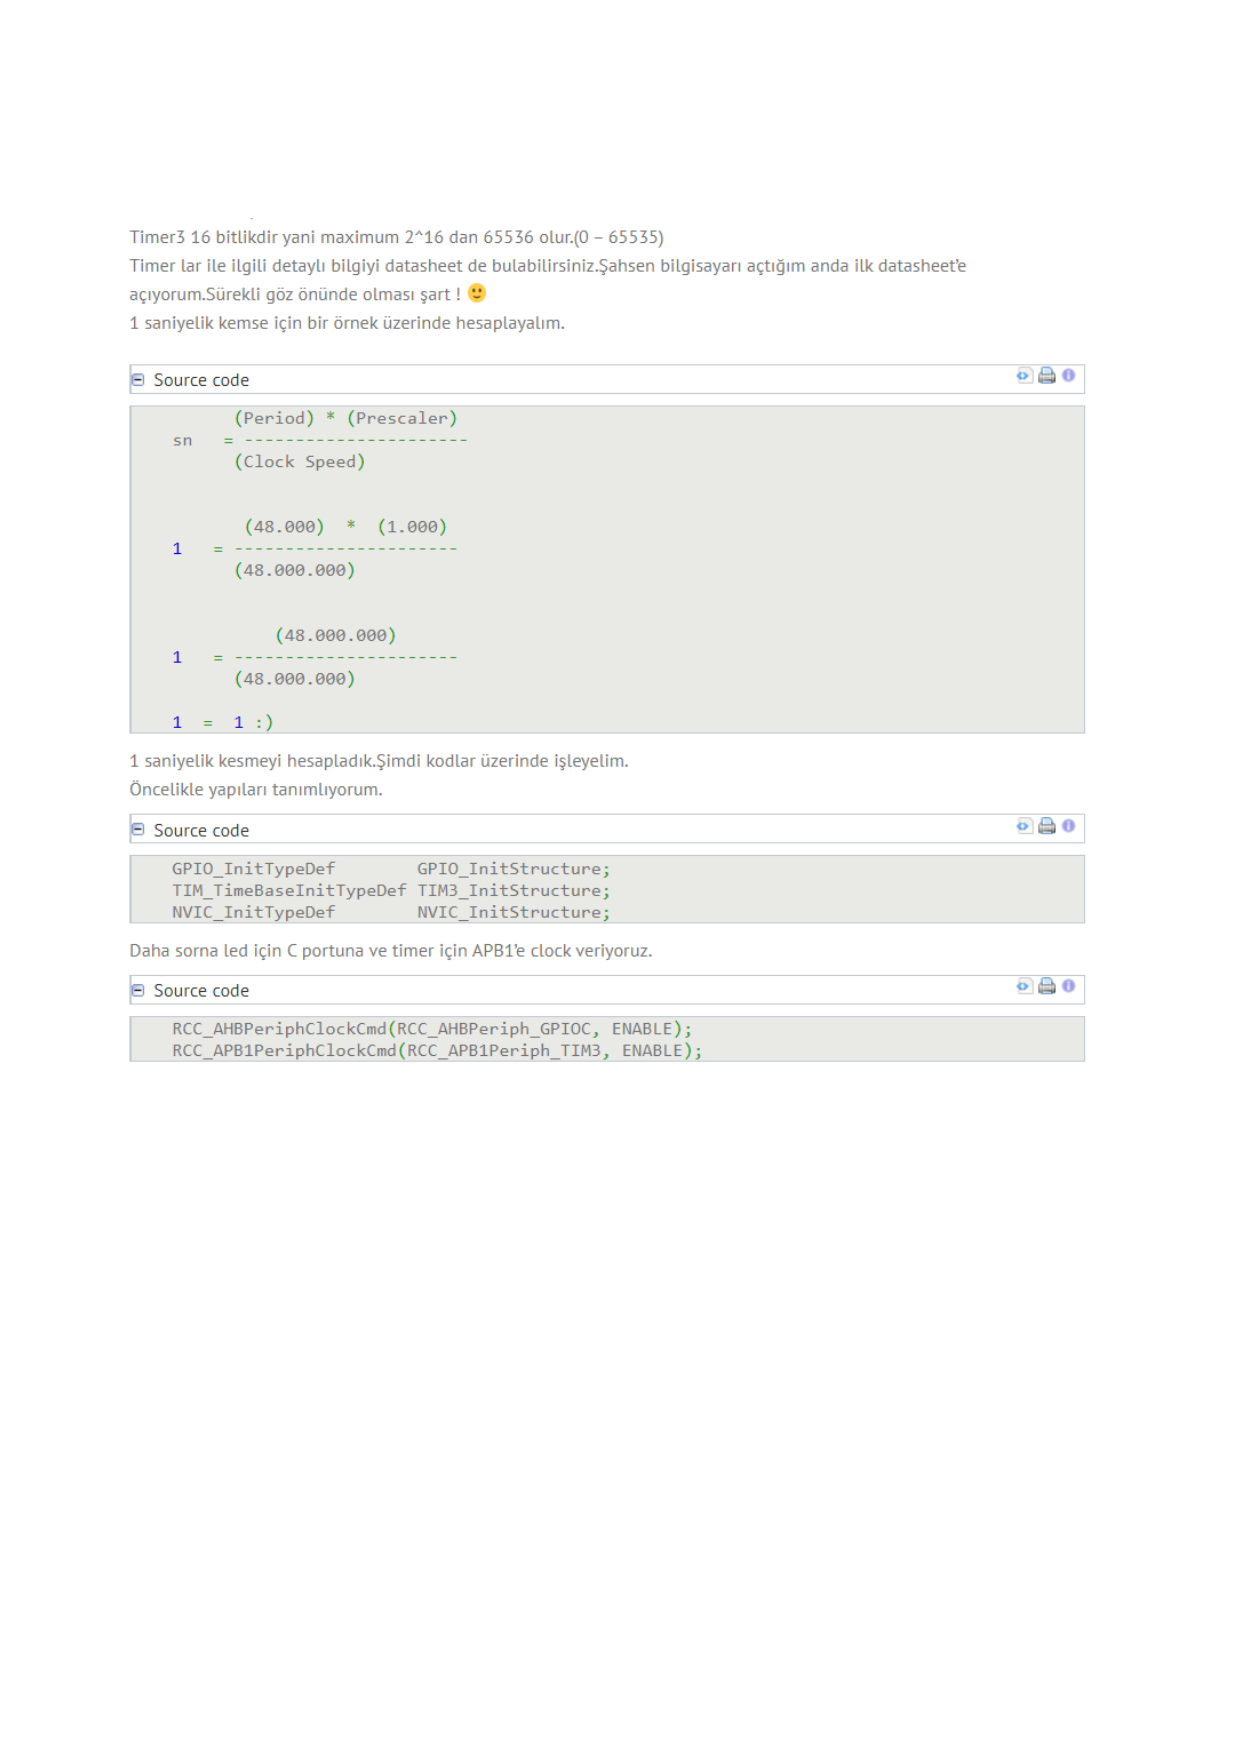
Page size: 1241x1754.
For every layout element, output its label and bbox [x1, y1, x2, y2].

picture [118, 218, 1123, 1071]
